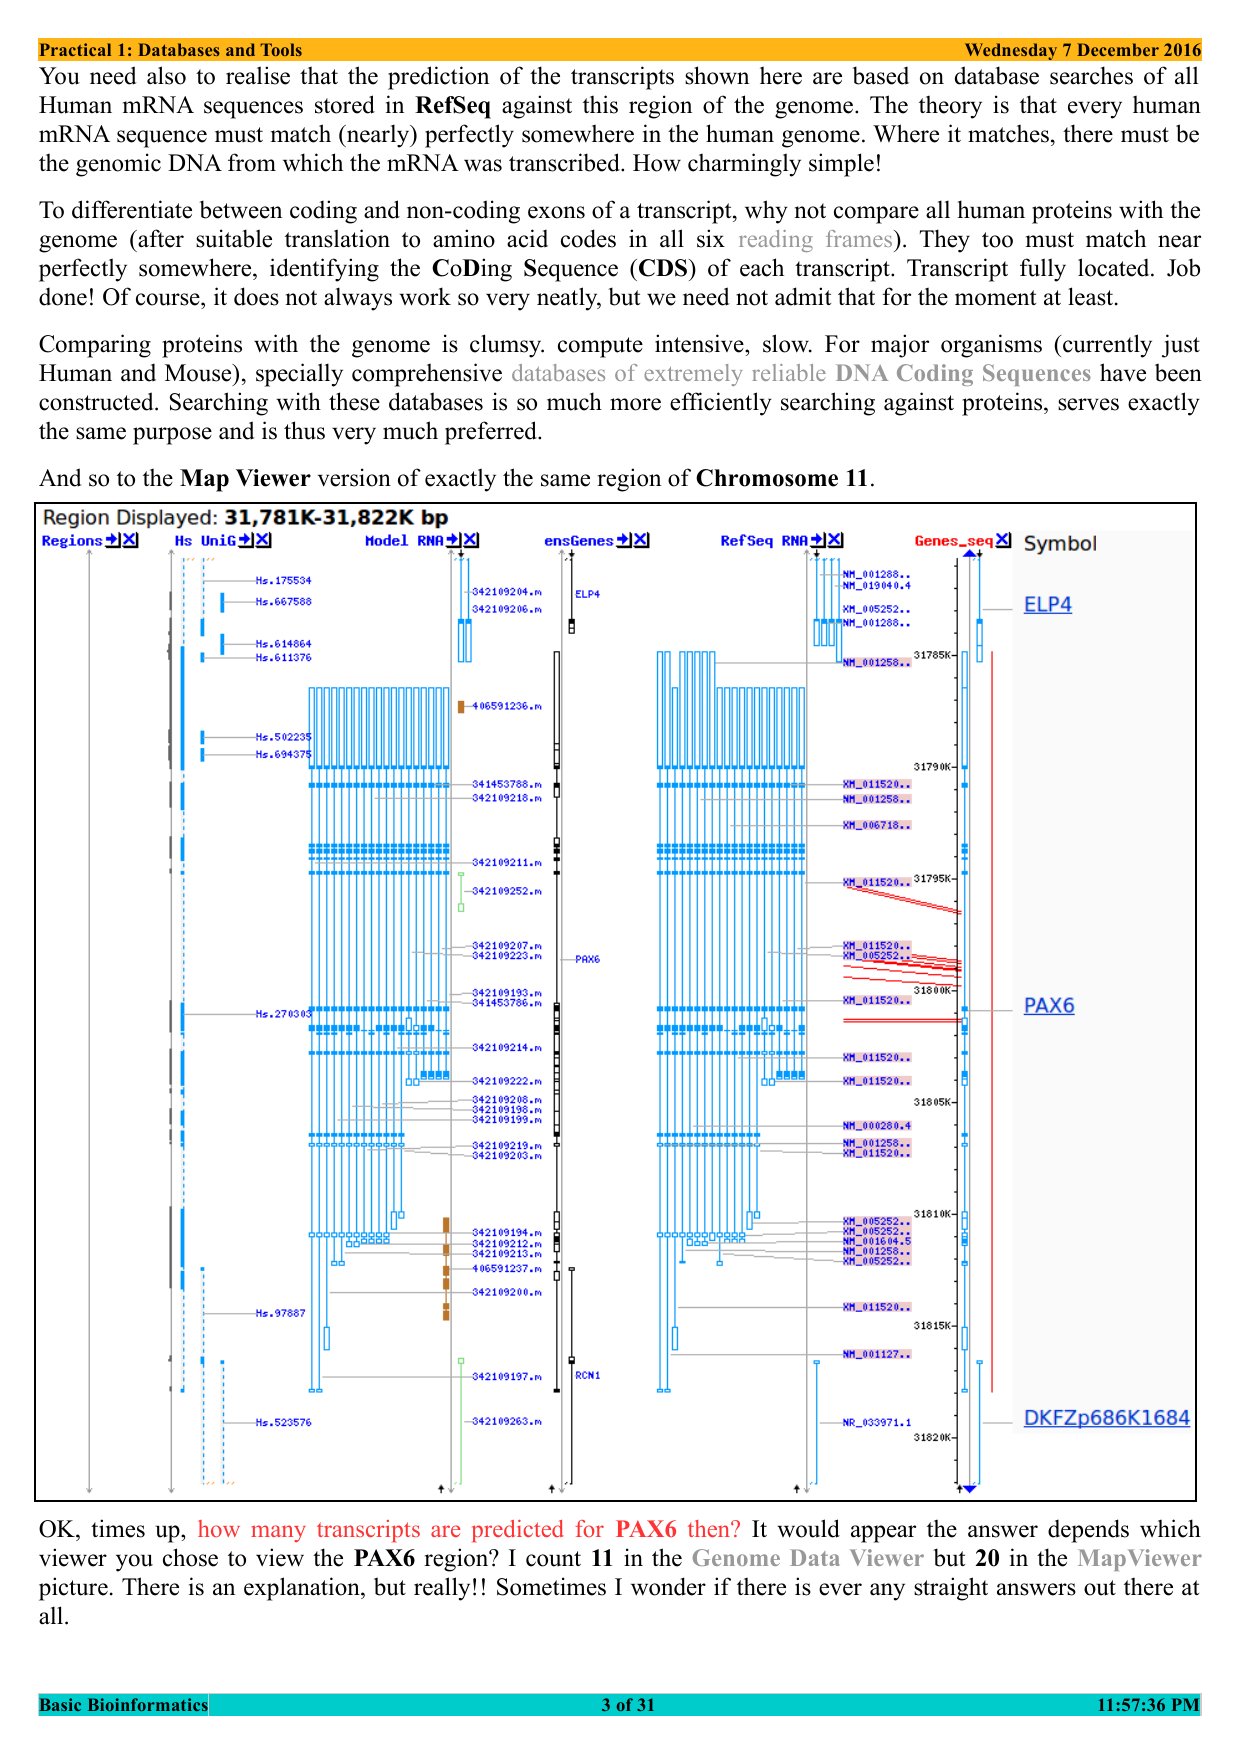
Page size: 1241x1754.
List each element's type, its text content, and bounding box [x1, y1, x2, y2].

text OK, times up, how many transcripts are predicted for PAX6 then? It would appear the answer depends which viewer you chose to view the PAX6 region? I count 11 in the Genome Data Viewer but 20 in the MapViewer picture. There is an explanation, but really!! Sometimes I wonder if there is ever any straight answers out there at all. [38, 521, 1202, 1630]
text You need also to realise that the prediction of the transcripts shown here are based on database searches of all Human mRNA sequences stored in RefSeq against this region of the genome. The theory is that every human mRNA sequence must match (nearly) perfectly somewhere in the human genome. Where it matches, there must be the genomic DNA from which the mRNA was transcribed. How charmingly simple! [38, 61, 1202, 177]
text And so to the Map Viewer version of exactly the same region of Chromosome 11. [38, 462, 1202, 491]
text [36, 504, 1195, 1500]
text Comparing proteins with the genome is clumsy. compute intensive, slow. For major organisms (currently just Human and Mouse), specially comprehensive databases of extremely reliable DNA Coding Sequences have been constructed. Searching with these databases is so much more efficiently searching against proteins, serves exactly the same purpose and is thus very much preferred. [38, 328, 1202, 445]
text To differentiate between coding and non-coding exons of a transcript, why not compare all human proteins with the genome (after suitable translation to amino acid codes in all six reading frames). They too must match near perfectly somewhere, identifying the CoDing Sequence (CDS) of each transcript. Transcript fully located. Job done! Of course, it does not always work so very neatly, but we need not admit that for the moment at least. [38, 194, 1202, 311]
picture [39, 506, 1193, 1497]
